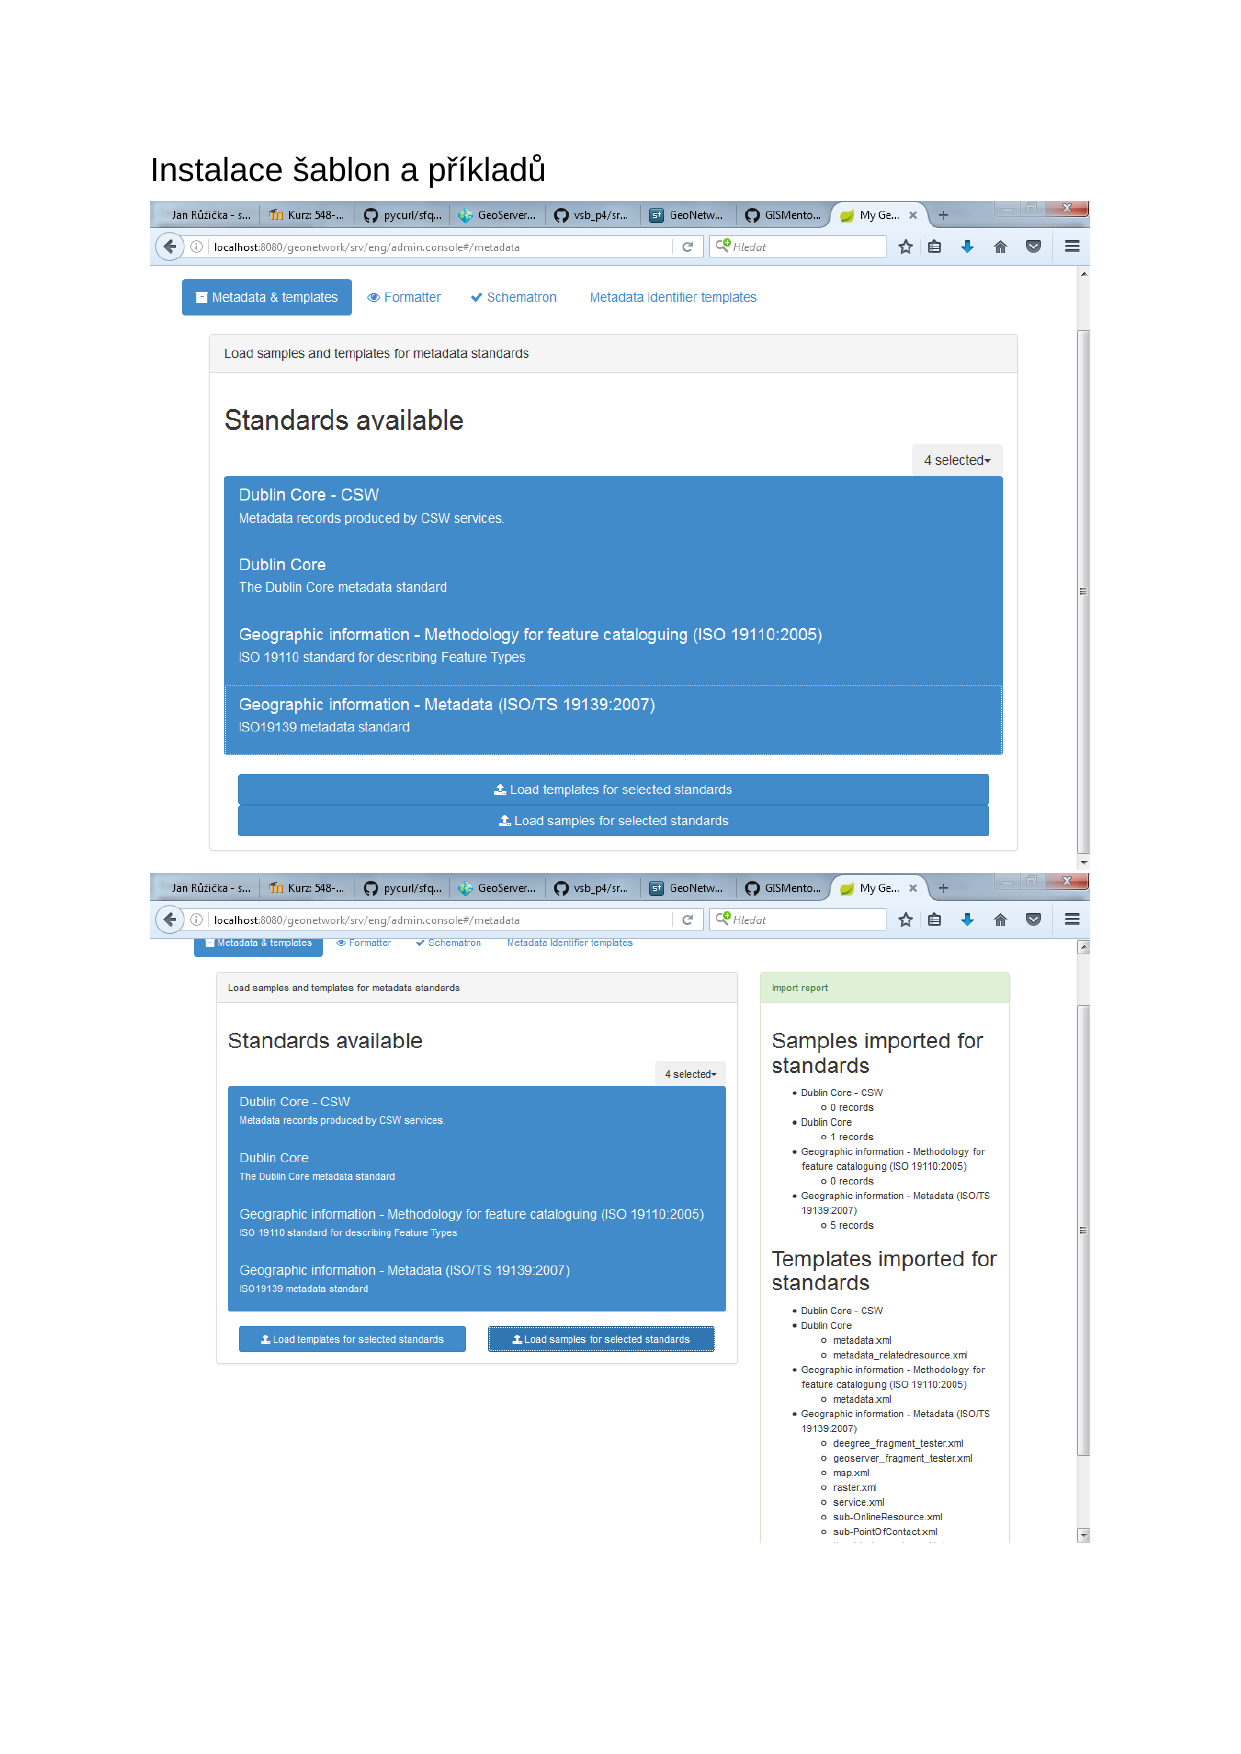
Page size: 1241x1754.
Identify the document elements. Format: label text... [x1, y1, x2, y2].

picture [150, 873, 1091, 1543]
picture [150, 201, 1091, 870]
subtitle Instalace šablon a příkladů [150, 150, 1090, 188]
